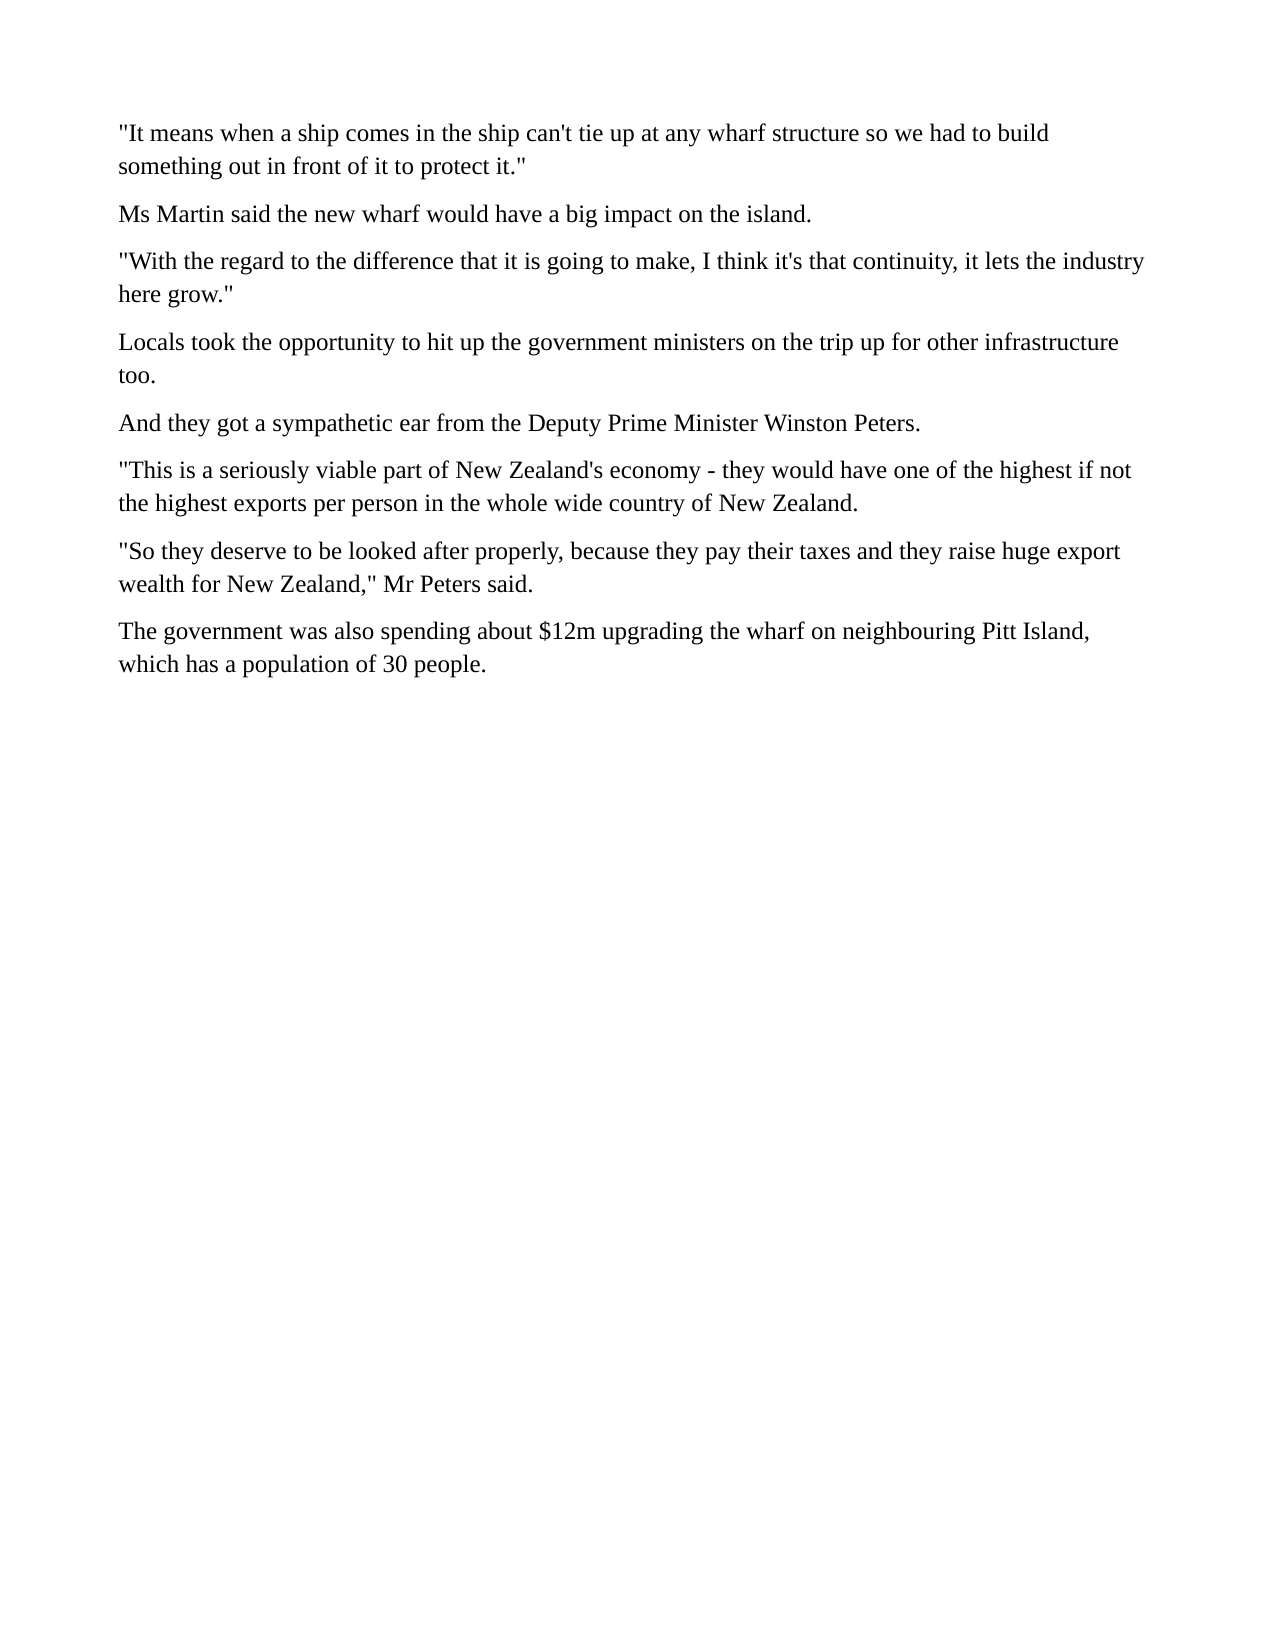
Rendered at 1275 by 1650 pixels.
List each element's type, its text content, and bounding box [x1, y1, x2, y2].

text Locals took the opportunity to hit up the government ministers on the trip up for other infrastructure too. [118, 327, 1157, 389]
text "This is a seriously viable part of New Zealand's economy - they would have one of the highest if not the highest exports per person in the whole wide country of New Zealand. [118, 455, 1157, 517]
text "It means when a ship comes in the ship can't tie up at any wharf structure so we had to build something out in front of it to protect it." [118, 118, 1157, 180]
text The government was also spending about $12m upgrading the wharf on neighbouring Pitt Island, which has a population of 30 people. [118, 616, 1157, 678]
text And they got a sympathetic ear from the Deputy Prime Minister Winston Peters. [118, 408, 1157, 436]
text "So they deserve to be looked after properly, because they pay their taxes and they raise huge export wealth for New Zealand," Mr Peters said. [118, 536, 1157, 598]
text "With the regard to the difference that it is going to make, I think it's that continuity, it lets the industry here grow." [118, 246, 1157, 308]
text Ms Martin said the new wharf would have a big impact on the island. [118, 199, 1157, 227]
